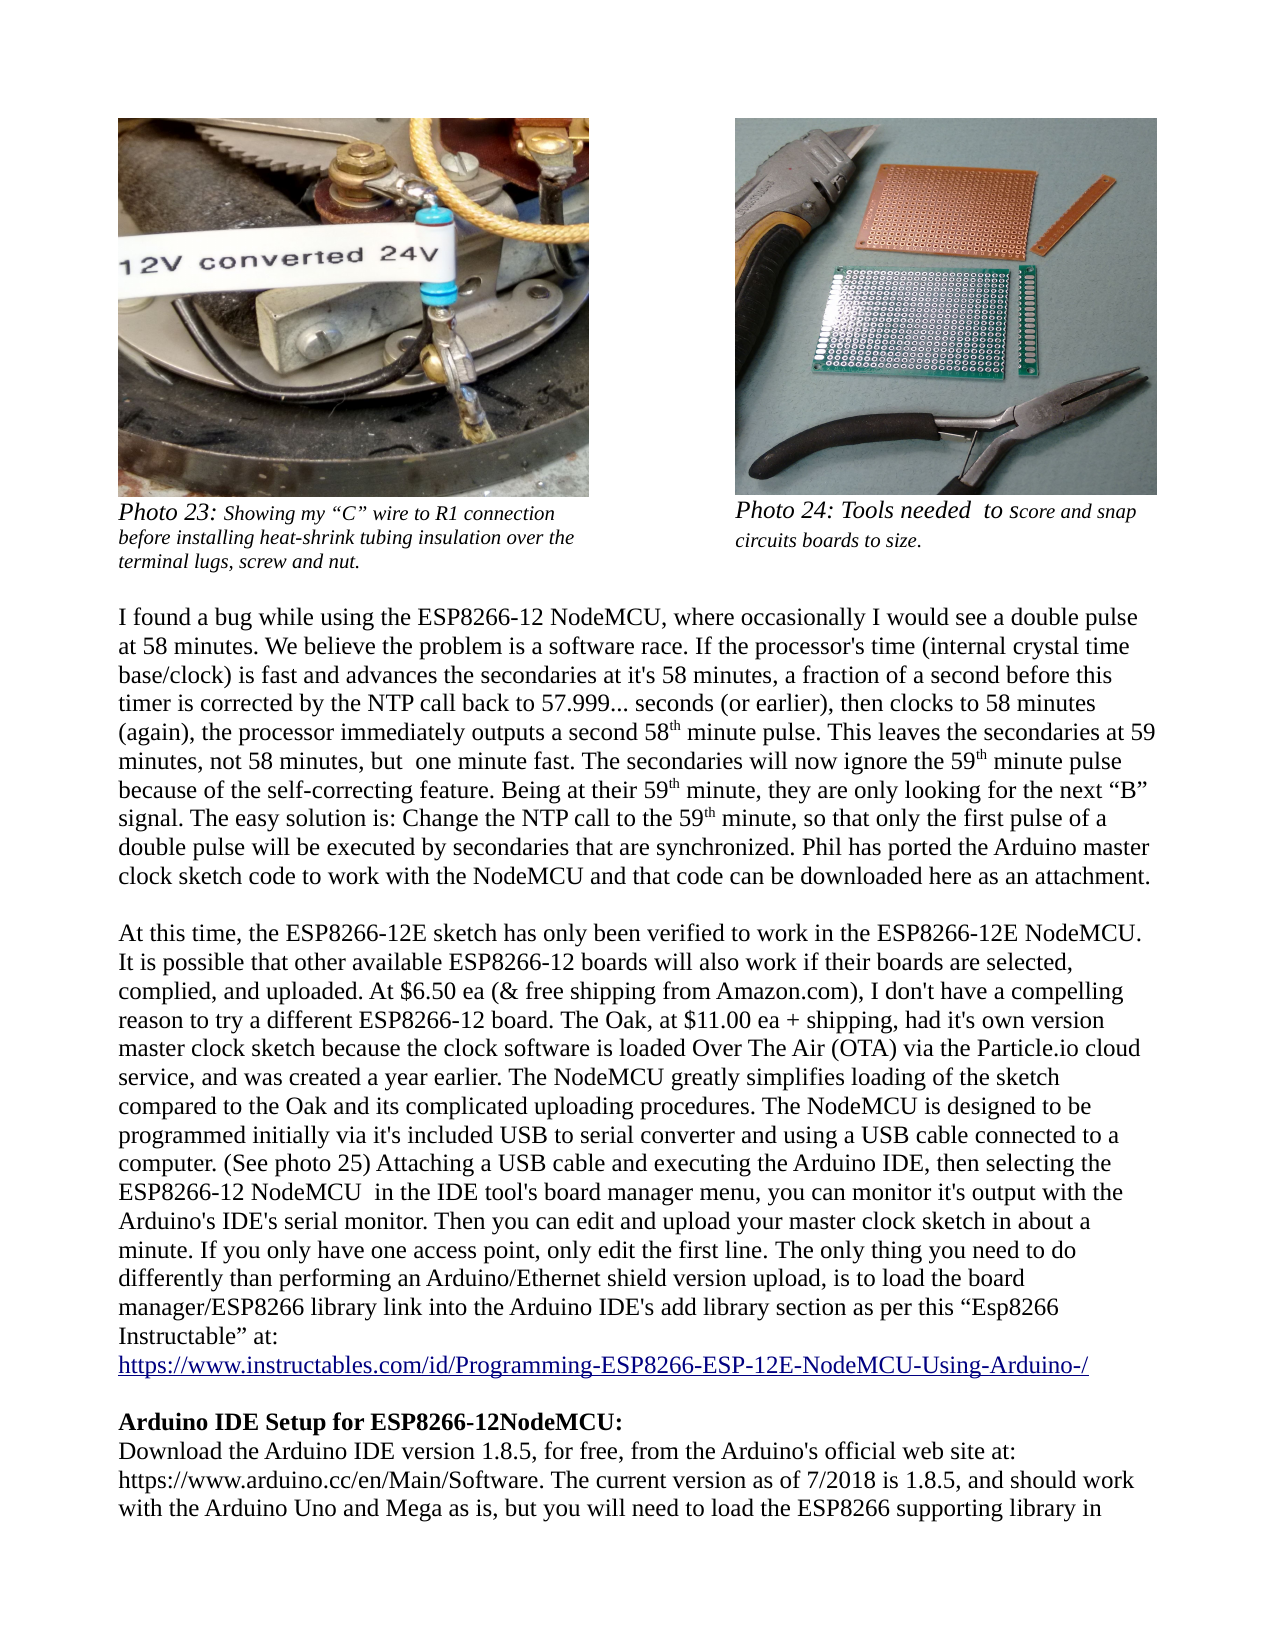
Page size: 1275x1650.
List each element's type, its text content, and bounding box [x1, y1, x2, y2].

text Photo 24: Tools needed to score and snap circuits boards to size. [735, 495, 1157, 552]
picture [735, 118, 1157, 495]
text I found a bug while using the ESP8266-12 NodeMCU, where occasionally I would see a double pulse at 58 minutes. We believe the problem is a software race. If the processor's time (internal crystal time base/clock) is fast and advances the secondaries at it's 58 minutes, a fraction of a second before this timer is corrected by the NTP call back to 57.999... seconds (or earlier), then clocks to 58 minutes (again), the processor immediately outputs a second 58th minute pulse. This leaves the secondaries at 59 minutes, not 58 minutes, but one minute fast. The secondaries will now ignore the 59th minute pulse because of the self-correcting feature. Being at their 59th minute, they are only looking for the next “B” signal. The easy solution is: Change the NTP call to the 59th minute, so that only the first pulse of a double pulse will be executed by secondaries that are synchronized. Phil has ported the Arduino master clock sketch code to work with the NodeMCU and that code can be downloaded here as an attachment. [118, 602, 1157, 890]
text Photo 23: Showing my “C” wire to R1 connection before installing heat-shrink tubing insulation over the terminal lugs, screw and nut. [118, 497, 589, 573]
text Arduino IDE Setup for ESP8266-12NodeMCU: [118, 1407, 1157, 1436]
text Download the Arduino IDE version 1.8.5, for free, from the Arduino's official web site at: [118, 1436, 1157, 1465]
text At this time, the ESP8266-12E sketch has only been verified to work in the ESP8266-12E NodeMCU. It is possible that other available ESP8266-12 boards will also work if their boards are selected, complied, and uploaded. At $6.50 ea (& free shipping from Amazon.com), I don't have a compelling reason to try a different ESP8266-12 board. The Oak, at $11.00 ea + shipping, had it's own version master clock sketch because the clock software is loaded Over The Air (OTA) via the Particle.io cloud service, and was created a year earlier. The NodeMCU greatly simplifies loading of the sketch compared to the Oak and its complicated uploading procedures. The NodeMCU is designed to be programmed initially via it's included USB to serial converter and using a USB cable connected to a computer. (See photo 25) Attaching a USB cable and executing the Arduino IDE, then selecting the ESP8266-12 NodeMCU in the IDE tool's board manager menu, you can monitor it's output with the Arduino's IDE's serial monitor. Then you can edit and upload your master clock sketch in about a minute. If you only have one access point, only edit the first line. The only thing you need to do differently than performing an Arduino/Ethernet shield version upload, is to load the board manager/ESP8266 library link into the Arduino IDE's add library section as per this “Esp8266 Instructable” at: [118, 918, 1157, 1350]
picture [118, 118, 589, 497]
text https://www.instructables.com/id/Programming-ESP8266-ESP-12E-NodeMCU-Using-Arduino-/ [118, 1350, 1157, 1378]
text https://www.arduino.cc/en/Main/Software. The current version as of 7/2018 is 1.8.5, and should work with the Arduino Uno and Mega as is, but you will need to load the ESP8266 supporting library in [118, 1465, 1157, 1522]
